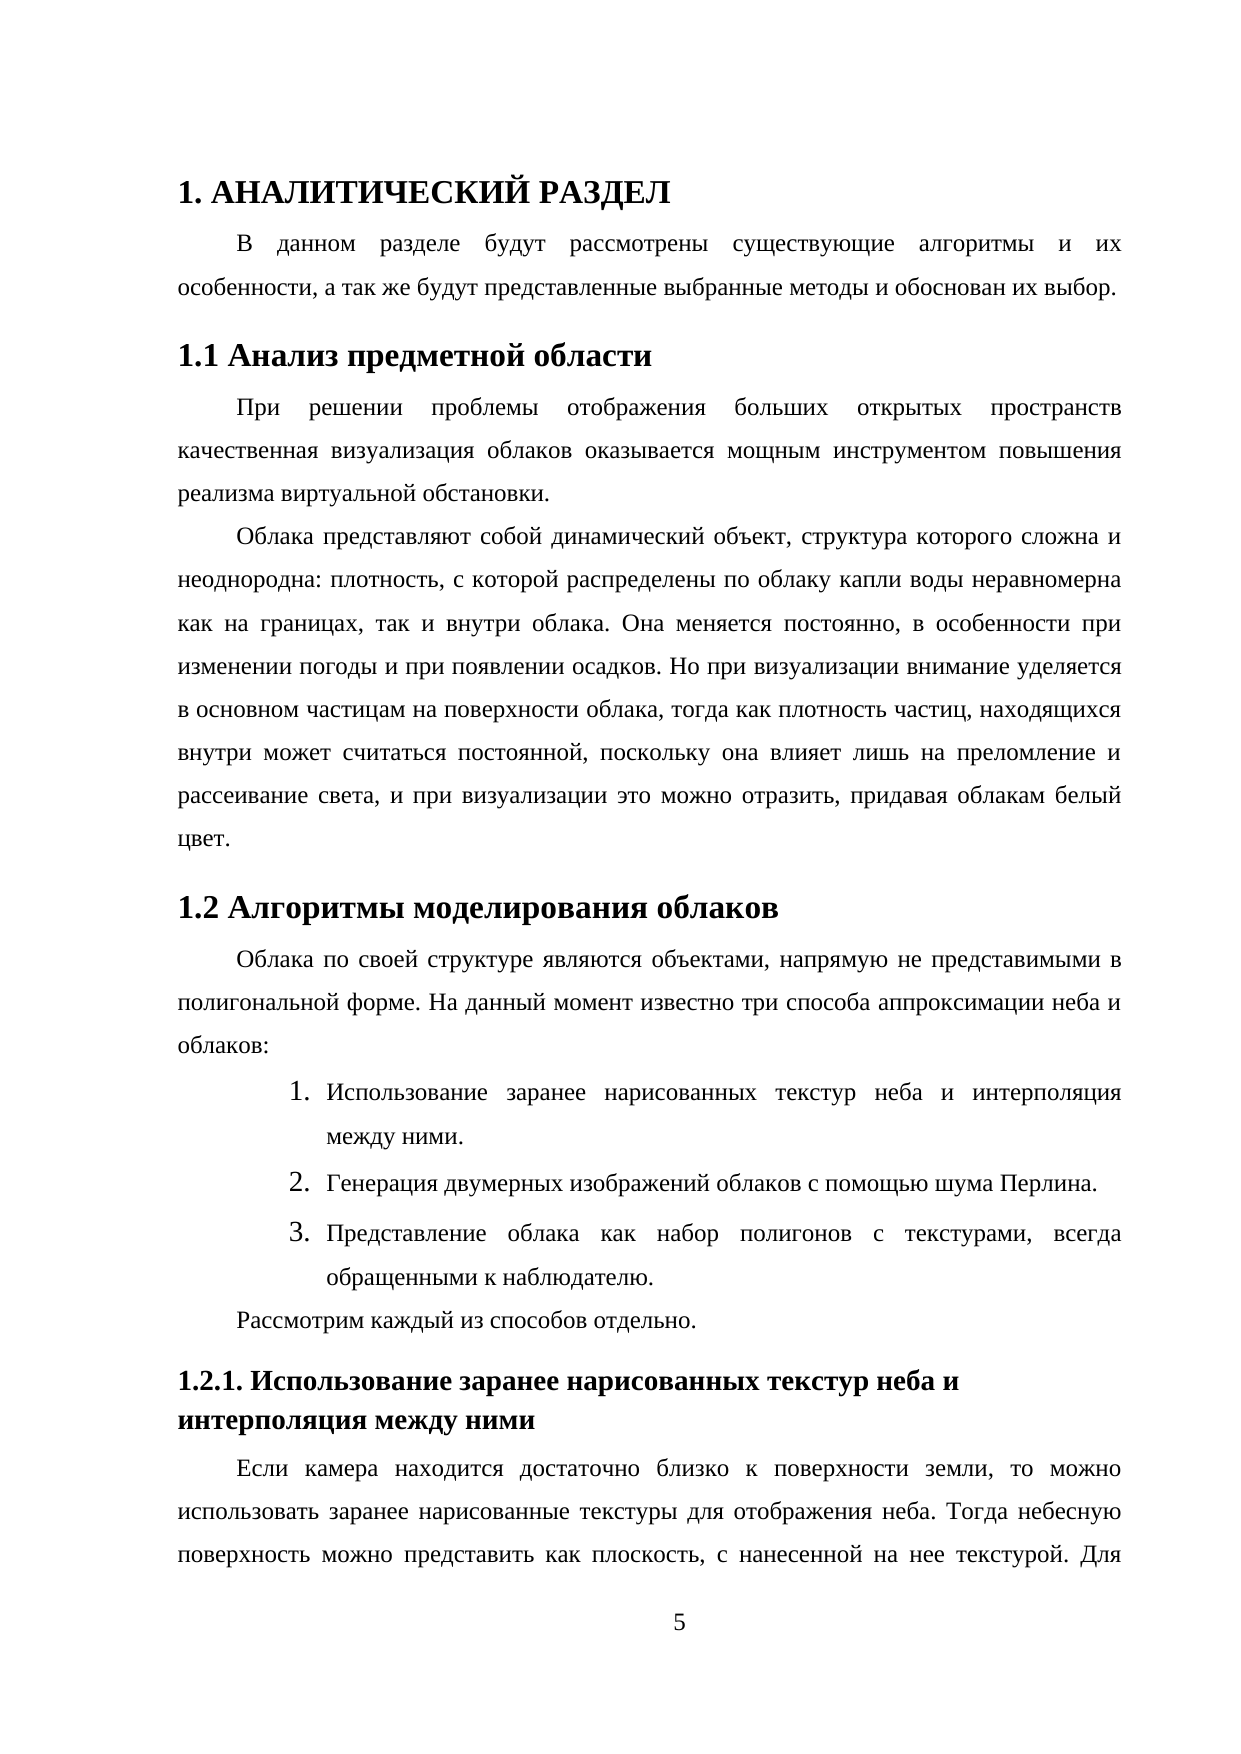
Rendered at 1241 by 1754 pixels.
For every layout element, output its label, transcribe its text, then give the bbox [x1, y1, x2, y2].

text Рассмотрим каждый из способов отдельно. [177, 1306, 1122, 1334]
text Облака по своей структуре являются объектами, напрямую не представимыми в полигональной форме. На данный момент известно три способа аппроксимации неба и облаков: [177, 944, 1122, 1059]
list Генерация двумерных изображений облаков с помощью шума Перлина. [288, 1164, 1122, 1198]
text В данном разделе будут рассмотрены существующие алгоритмы и их особенности, а так же будут представленные выбранные методы и обоснован их выбор. [177, 228, 1122, 300]
subtitle 1.2.1. Использование заранее нарисованных текстур неба и интерполяция между ними [177, 1363, 1122, 1435]
list Представление облака как набор полигонов с текстурами, всегда обращенными к наблюдателю. [288, 1214, 1122, 1291]
text Если камера находится достаточно близко к поверхности земли, то можно использовать заранее нарисованные текстуры для отображения неба. Тогда небесную поверхность можно представить как плоскость, с нанесенной на нее текстурой. Для [177, 1453, 1122, 1568]
list Использование заранее нарисованных текстур неба и интерполяция между ними. [288, 1073, 1122, 1150]
subtitle 1.2 Алгоритмы моделирования облаков [177, 887, 1122, 926]
subtitle 1.1 Анализ предметной области [177, 336, 1122, 374]
subtitle 1. АНАЛИТИЧЕСКИЙ РАЗДЕЛ [177, 172, 1122, 210]
text Облака представляют собой динамический объект, структура которого сложна и неоднородна: плотность, с которой распределены по облаку капли воды неравномерна как на границах, так и внутри облака. Она меняется постоянно, в особенности при изменении погоды и при появлении осадков. Но при визуализации внимание уделяется в основном частицам на поверхности облака, тогда как плотность частиц, находящихся внутри может считаться постоянной, поскольку она влияет лишь на преломление и рассеивание света, и при визуализации это можно отразить, придавая облакам белый цвет. [177, 521, 1122, 852]
text При решении проблемы отображения больших открытых пространств качественная визуализация облаков оказывается мощным инструментом повышения реализма виртуальной обстановки. [177, 392, 1122, 507]
